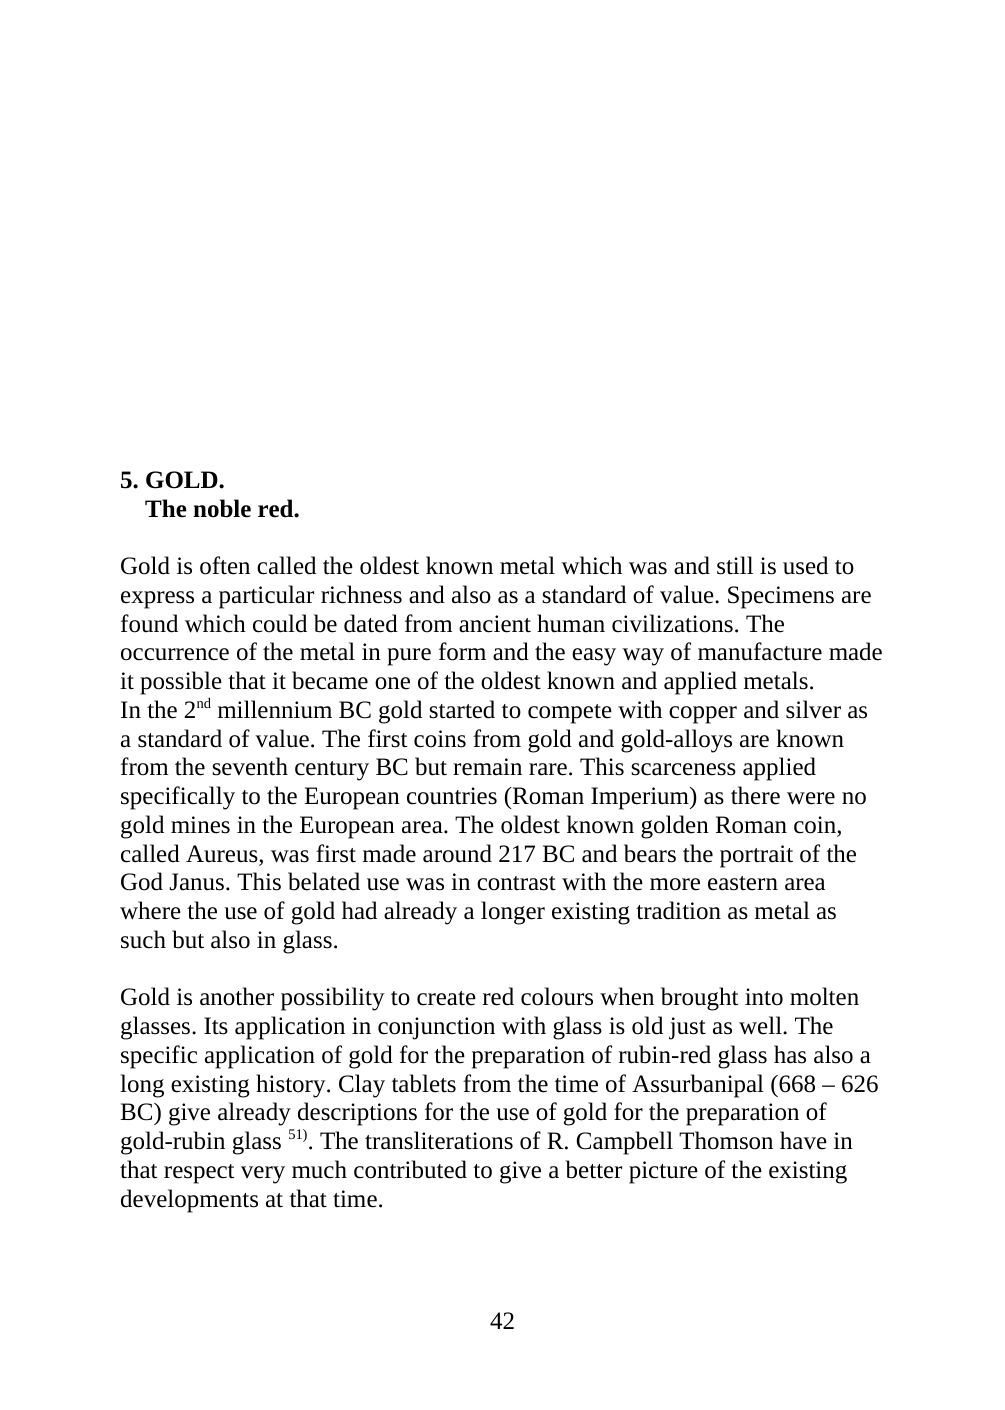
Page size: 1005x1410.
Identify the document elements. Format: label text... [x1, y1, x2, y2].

text In the 2nd millennium BC gold started to compete with copper and silver as a standard of value. The first coins from gold and gold-alloys are known from the seventh century BC but remain rare. This scarceness applied specifically to the European countries (Roman Imperium) as there were no gold mines in the European area. The oldest known golden Roman coin, called Aureus, was first made around 217 BC and bears the portrait of the God Janus. This belated use was in contrast with the more eastern area where the use of gold had already a longer existing tradition as metal as such but also in glass. [120, 695, 885, 954]
text Gold is often called the oldest known metal which was and still is used to express a particular richness and also as a standard of value. Specimens are found which could be dated from ancient human civilizations. The occurrence of the metal in pure form and the easy way of manufacture made it possible that it became one of the oldest known and applied metals. [120, 551, 885, 695]
text 5. GOLD. [120, 465, 885, 494]
text The noble red. [120, 494, 885, 522]
text Gold is another possibility to create red colours when brought into molten glasses. Its application in conjunction with glass is old just as well. The specific application of gold for the preparation of rubin-red glass has also a long existing history. Clay tablets from the time of Assurbanipal (668 – 626 BC) give already descriptions for the use of gold for the preparation of gold-rubin glass 51). The transliterations of R. Campbell Thomson have in that respect very much contributed to give a better picture of the existing developments at that time. [120, 982, 885, 1212]
